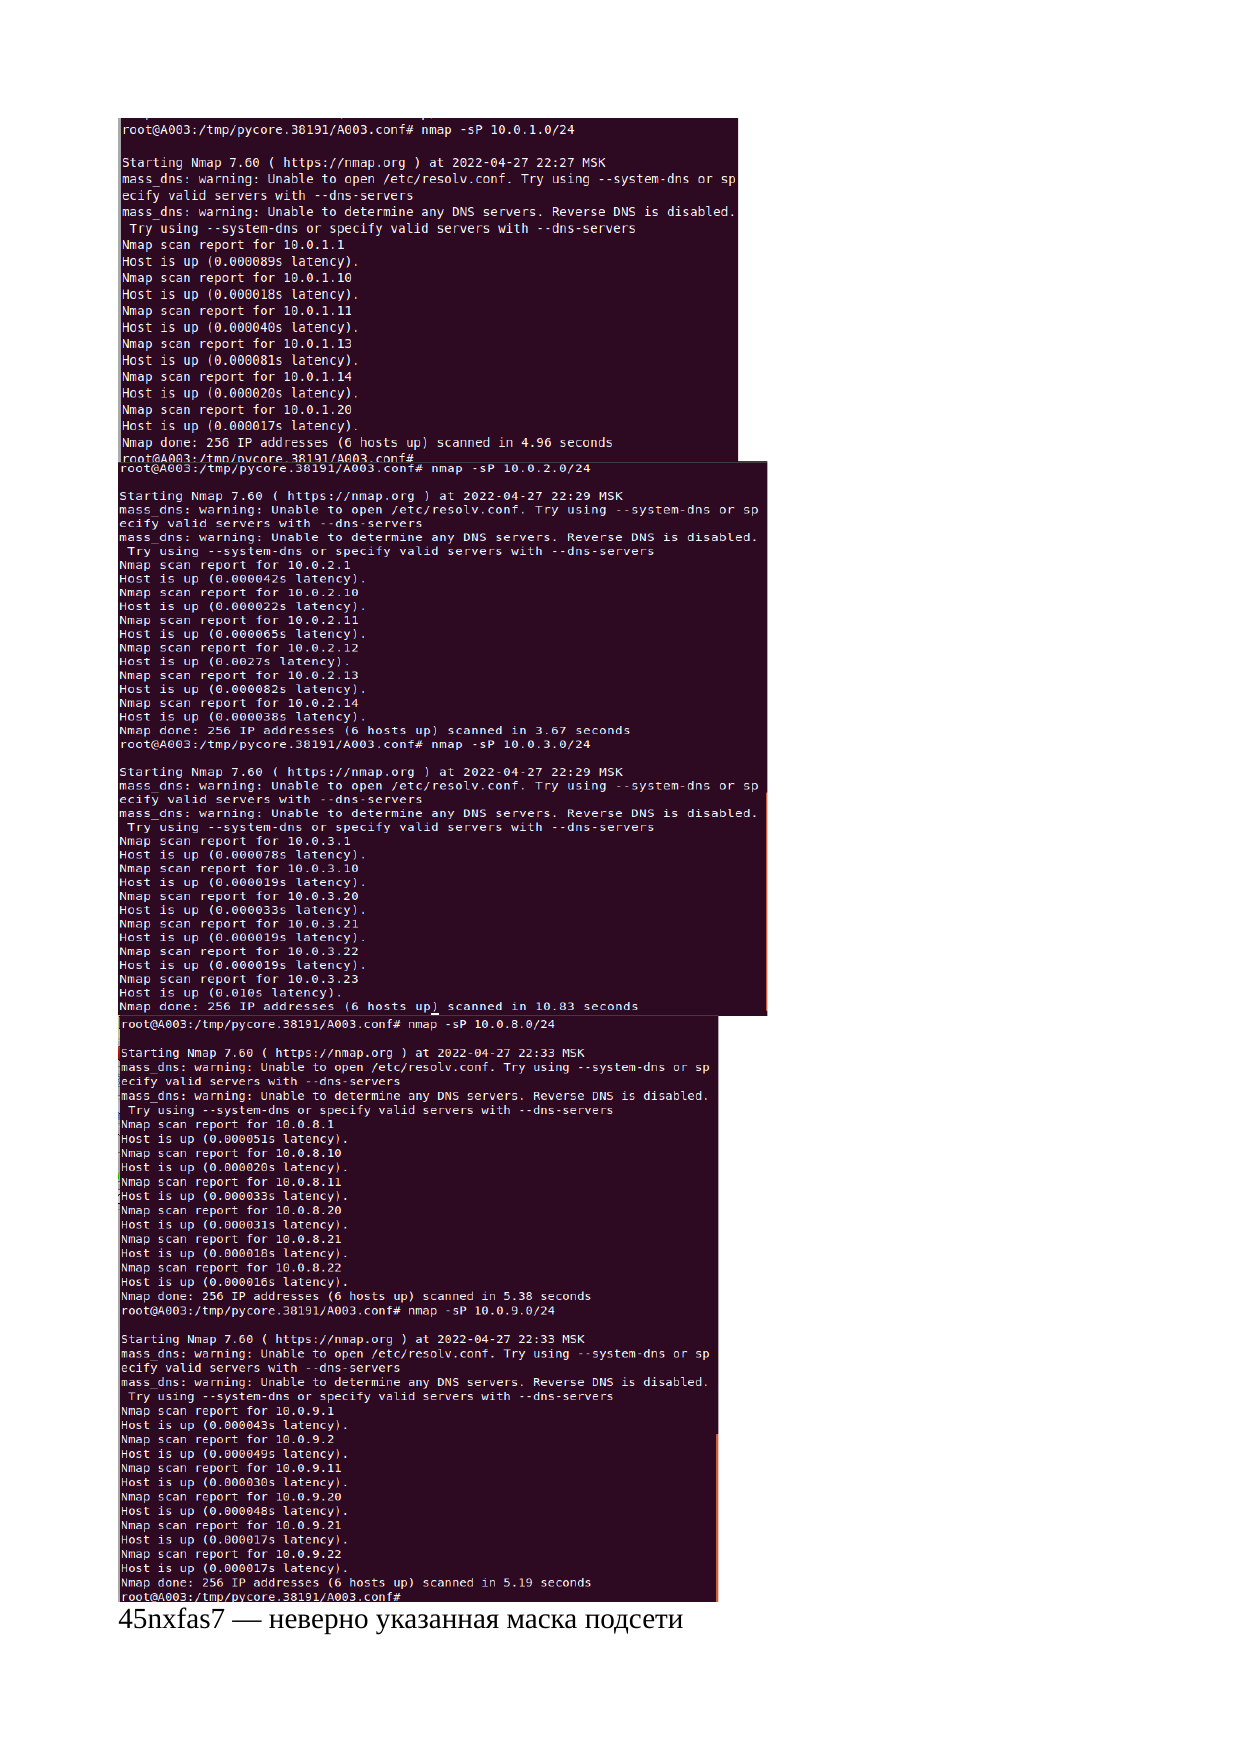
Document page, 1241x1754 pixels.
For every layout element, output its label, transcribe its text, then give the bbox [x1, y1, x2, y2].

text 45nxfas7 — неверно указанная маска подсети [118, 1602, 1122, 1635]
